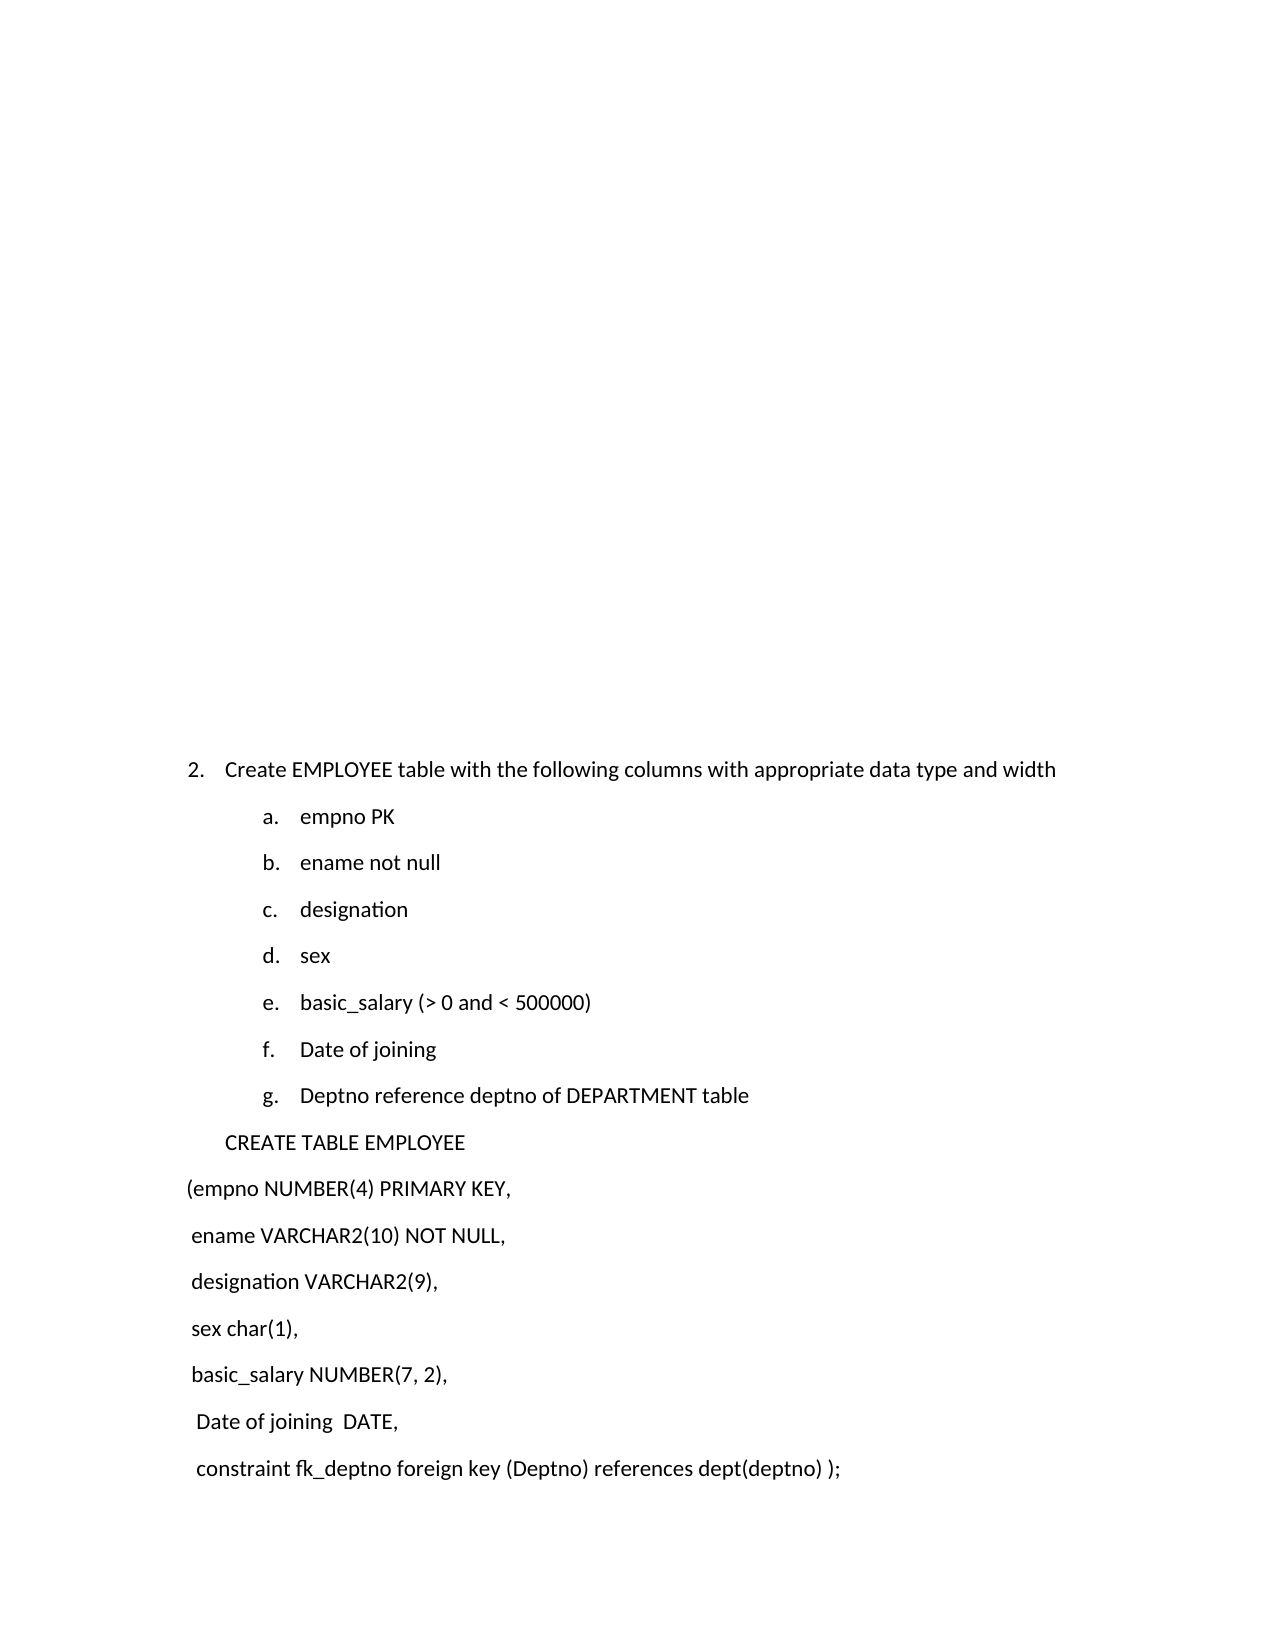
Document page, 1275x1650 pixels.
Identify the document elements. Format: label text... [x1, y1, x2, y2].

list designation [262, 895, 1125, 923]
list Deptno reference deptno of DEPARTMENT table [262, 1081, 1125, 1109]
text (empno NUMBER(4) PRIMARY KEY, [150, 1174, 1125, 1202]
list Create EMPLOYEE table with the following columns with appropriate data type and width [187, 755, 1125, 783]
list ename not null [262, 848, 1125, 876]
text Date of joining DATE, [150, 1407, 1125, 1435]
list Date of joining [262, 1035, 1125, 1063]
list sex [262, 942, 1125, 969]
text CREATE TABLE EMPLOYEE [150, 1128, 1125, 1156]
text ename VARCHAR2(10) NOT NULL, [150, 1221, 1125, 1249]
text designation VARCHAR2(9), [150, 1267, 1125, 1296]
text constraint fk_deptno foreign key (Deptno) references dept(deptno) ); [150, 1454, 1125, 1482]
text basic_salary NUMBER(7, 2), [150, 1361, 1125, 1389]
list basic_salary (> 0 and < 500000) [262, 988, 1125, 1016]
text sex char(1), [150, 1314, 1125, 1342]
list empno PK [262, 802, 1125, 830]
